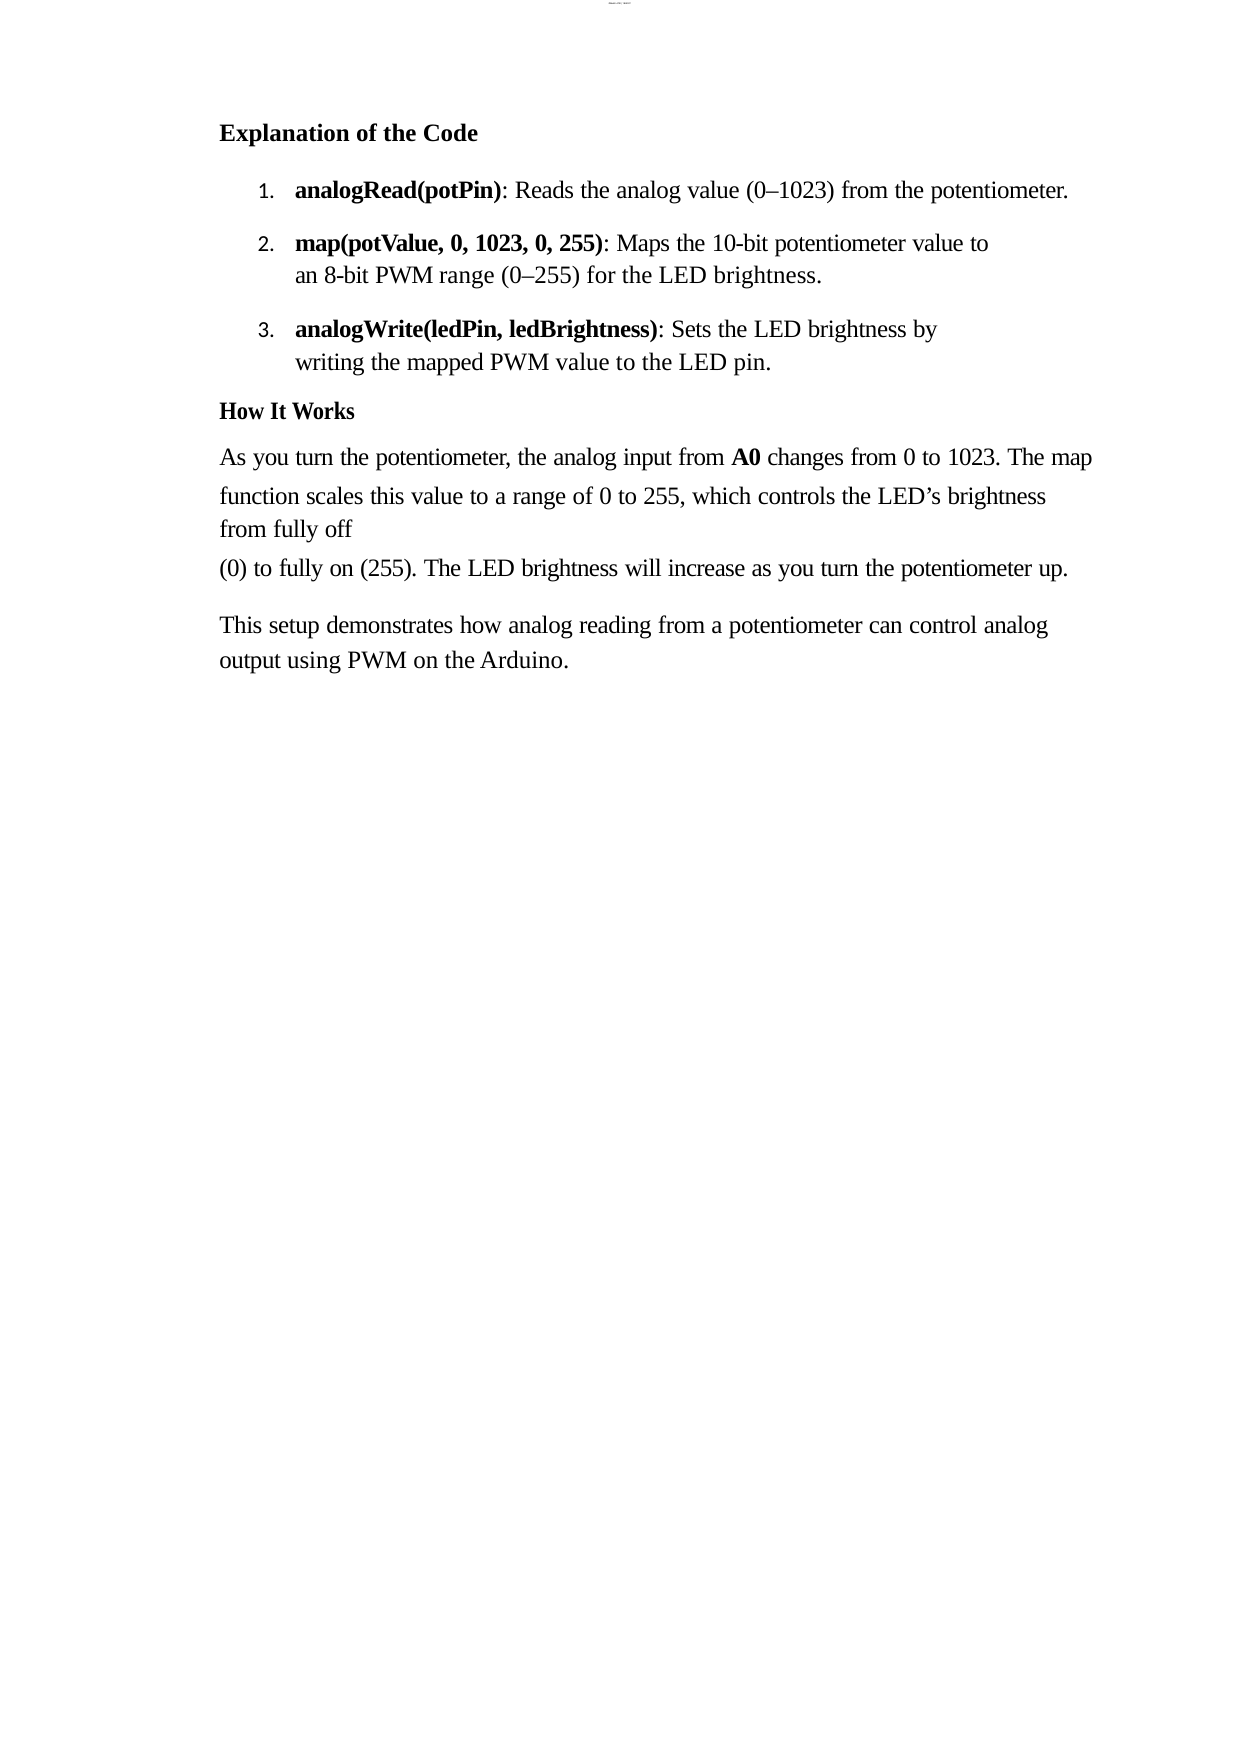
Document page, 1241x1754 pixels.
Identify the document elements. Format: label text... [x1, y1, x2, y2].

subtitle How It Works [219, 396, 1093, 425]
list analogRead(potPin): Reads the analog value (0–1023) from the potentiometer. [257, 175, 1093, 204]
text As you turn the potentiometer, the analog input from A0 changes from 0 to 1023. The map [219, 442, 1093, 471]
text This setup demonstrates how analog reading from a potentiometer can control analog output using PWM on the Arduino. [219, 610, 1054, 673]
subtitle Explanation of the Code [219, 118, 1093, 147]
list analogWrite(ledPin, ledBrightness): Sets the LED brightness by writing the mapped PWM value to the LED pin. [257, 314, 996, 375]
text function scales this value to a range of 0 to 255, which controls the LED’s brightness from fully off [219, 481, 1093, 543]
list map(potValue, 0, 1023, 0, 255): Maps the 10-bit potentiometer value to an 8-bit PWM range (0–255) for the LED brightness. [257, 228, 1007, 289]
text (0) to fully on (255). The LED brightness will increase as you turn the potentiometer up. [219, 553, 1093, 582]
